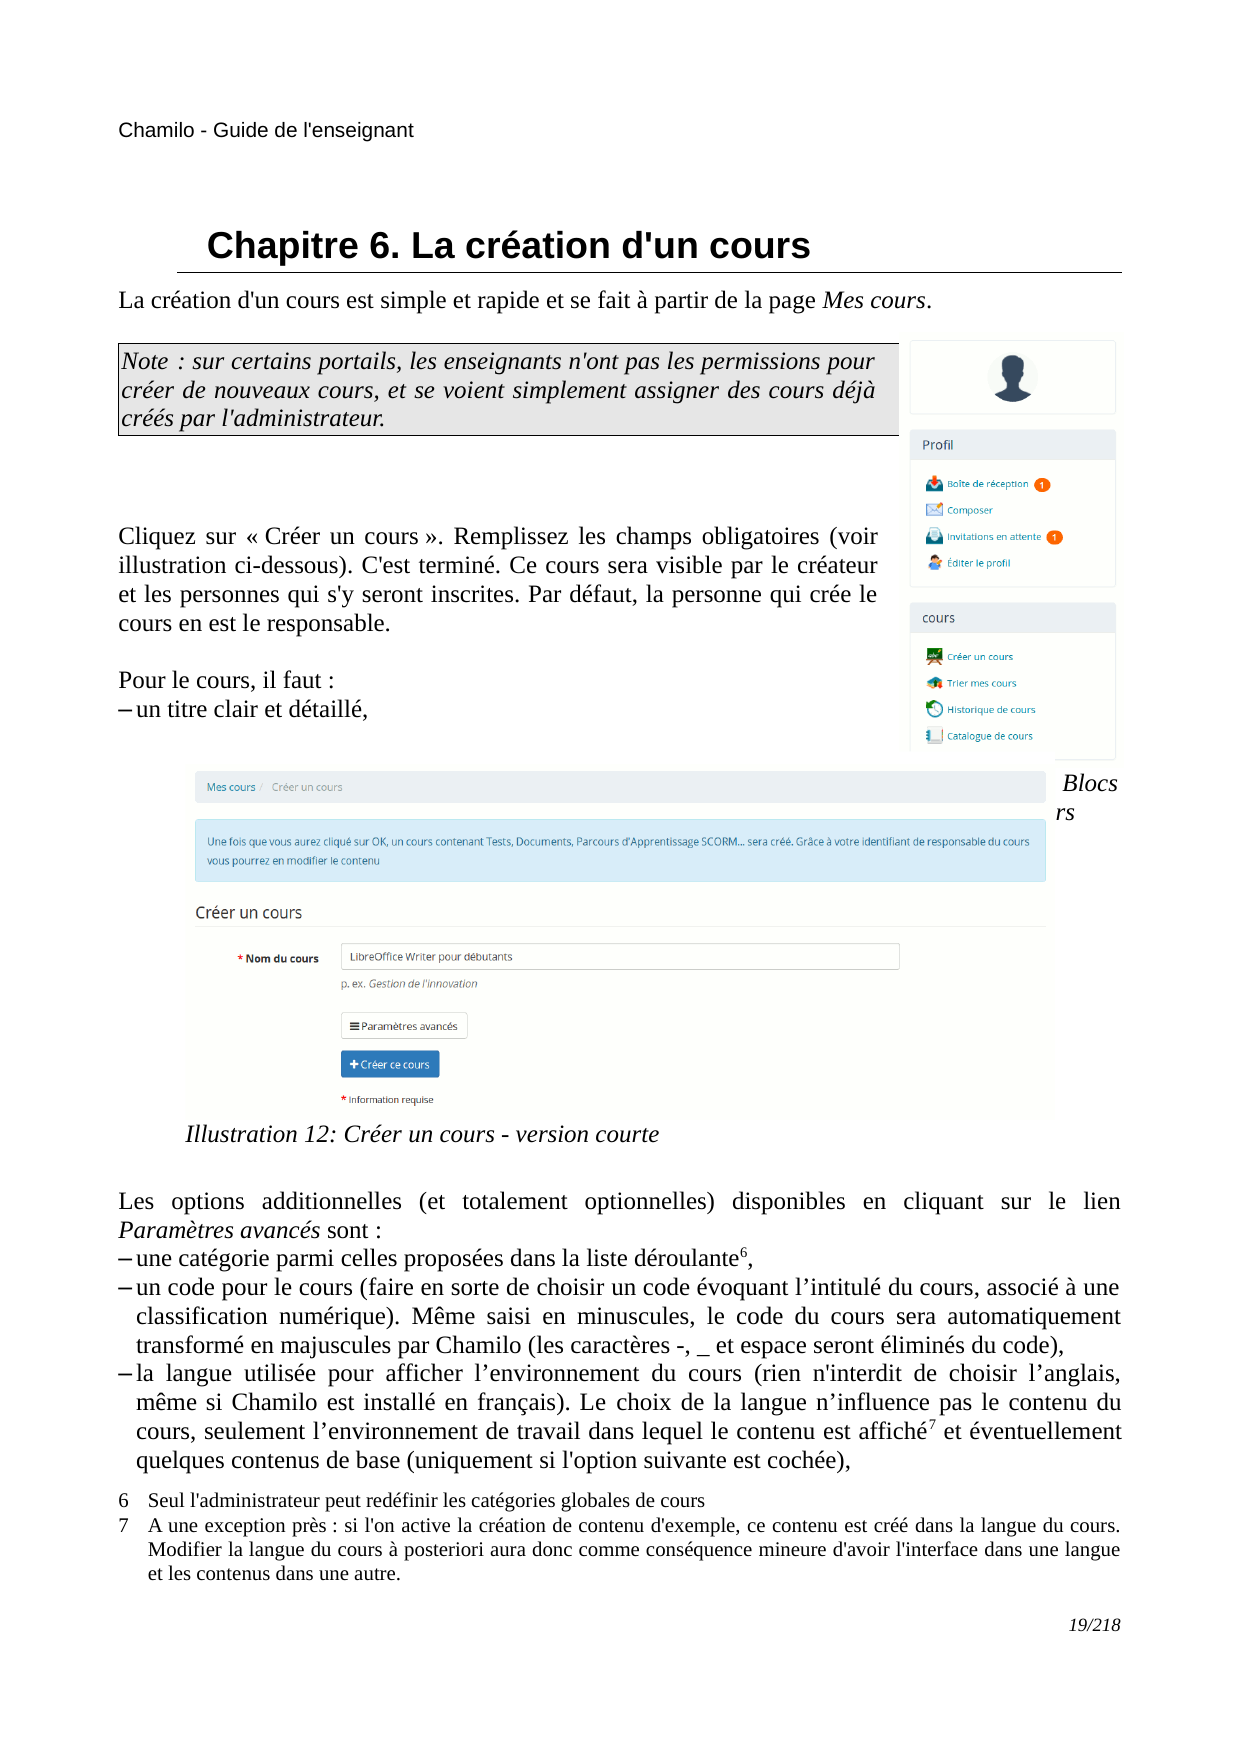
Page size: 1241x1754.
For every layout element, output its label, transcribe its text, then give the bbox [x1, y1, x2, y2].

text La création d'un cours est simple et rapide et se fait à partir de la page Mes cours. [118, 285, 1122, 314]
list Seul l'administrateur peut redéfinir les catégories globales de cours [118, 1488, 1122, 1512]
text Illustration 11: Blocs de liste des cours [1056, 768, 1120, 825]
text Pour le cours, il faut : [118, 665, 899, 694]
text Note : sur certains portails, les enseignants n'ont pas les permissions pour créer de nouveaux cours, et se voient simplement assigner des cours déjà créés par l'administrateur. [119, 344, 899, 435]
list A une exception près : si l'on active la création de contenu d'exemple, ce contenu est créé dans la langue du cours. Modifier la langue du cours à posteriori aura donc comme conséquence mineure d'avoir l'interface dans une langue et les contenus dans une autre. [118, 1512, 1122, 1585]
text Illustration 12: Créer un cours - version courte [185, 1120, 1055, 1148]
text [902, 320, 1120, 332]
text Cliquez sur « Créer un cours ». Remplissez les champs obligatoires (voir illustration ci-dessous). C'est terminé. Ce cours sera visible par le créateur et les personnes qui s'y seront inscrites. Par défaut, la personne qui crée le cours en est le responsable. [118, 521, 899, 636]
list un titre clair et détaillé, [118, 694, 899, 723]
text Les options additionnelles (et totalement optionnelles) disponibles en cliquant sur le lien Paramètres avancés sont : [118, 1186, 1122, 1243]
picture [185, 332, 1124, 1120]
list un code pour le cours (faire en sorte de choisir un code évoquant l’intitulé du cours, associé à une classification numérique). Même saisi en minuscules, le code du cours sera automatiquement transformé en majuscules par Chamilo (les caractères -, _ et espace seront éliminés du code), [118, 1272, 1122, 1358]
list la langue utilisée pour afficher l’environnement du cours (rien n'interdit de choisir l’anglais, même si Chamilo est installé en français). Le choix de la langue n’influence pas le contenu du cours, seulement l’environnement de travail dans lequel le contenu est affiché et éventuellement quelques contenus de base (uniquement si l'option suivante est cochée), [118, 1358, 1122, 1473]
subtitle La création d'un cours [177, 190, 1122, 272]
list une catégorie parmi celles proposées dans la liste déroulante, [118, 1243, 1122, 1272]
